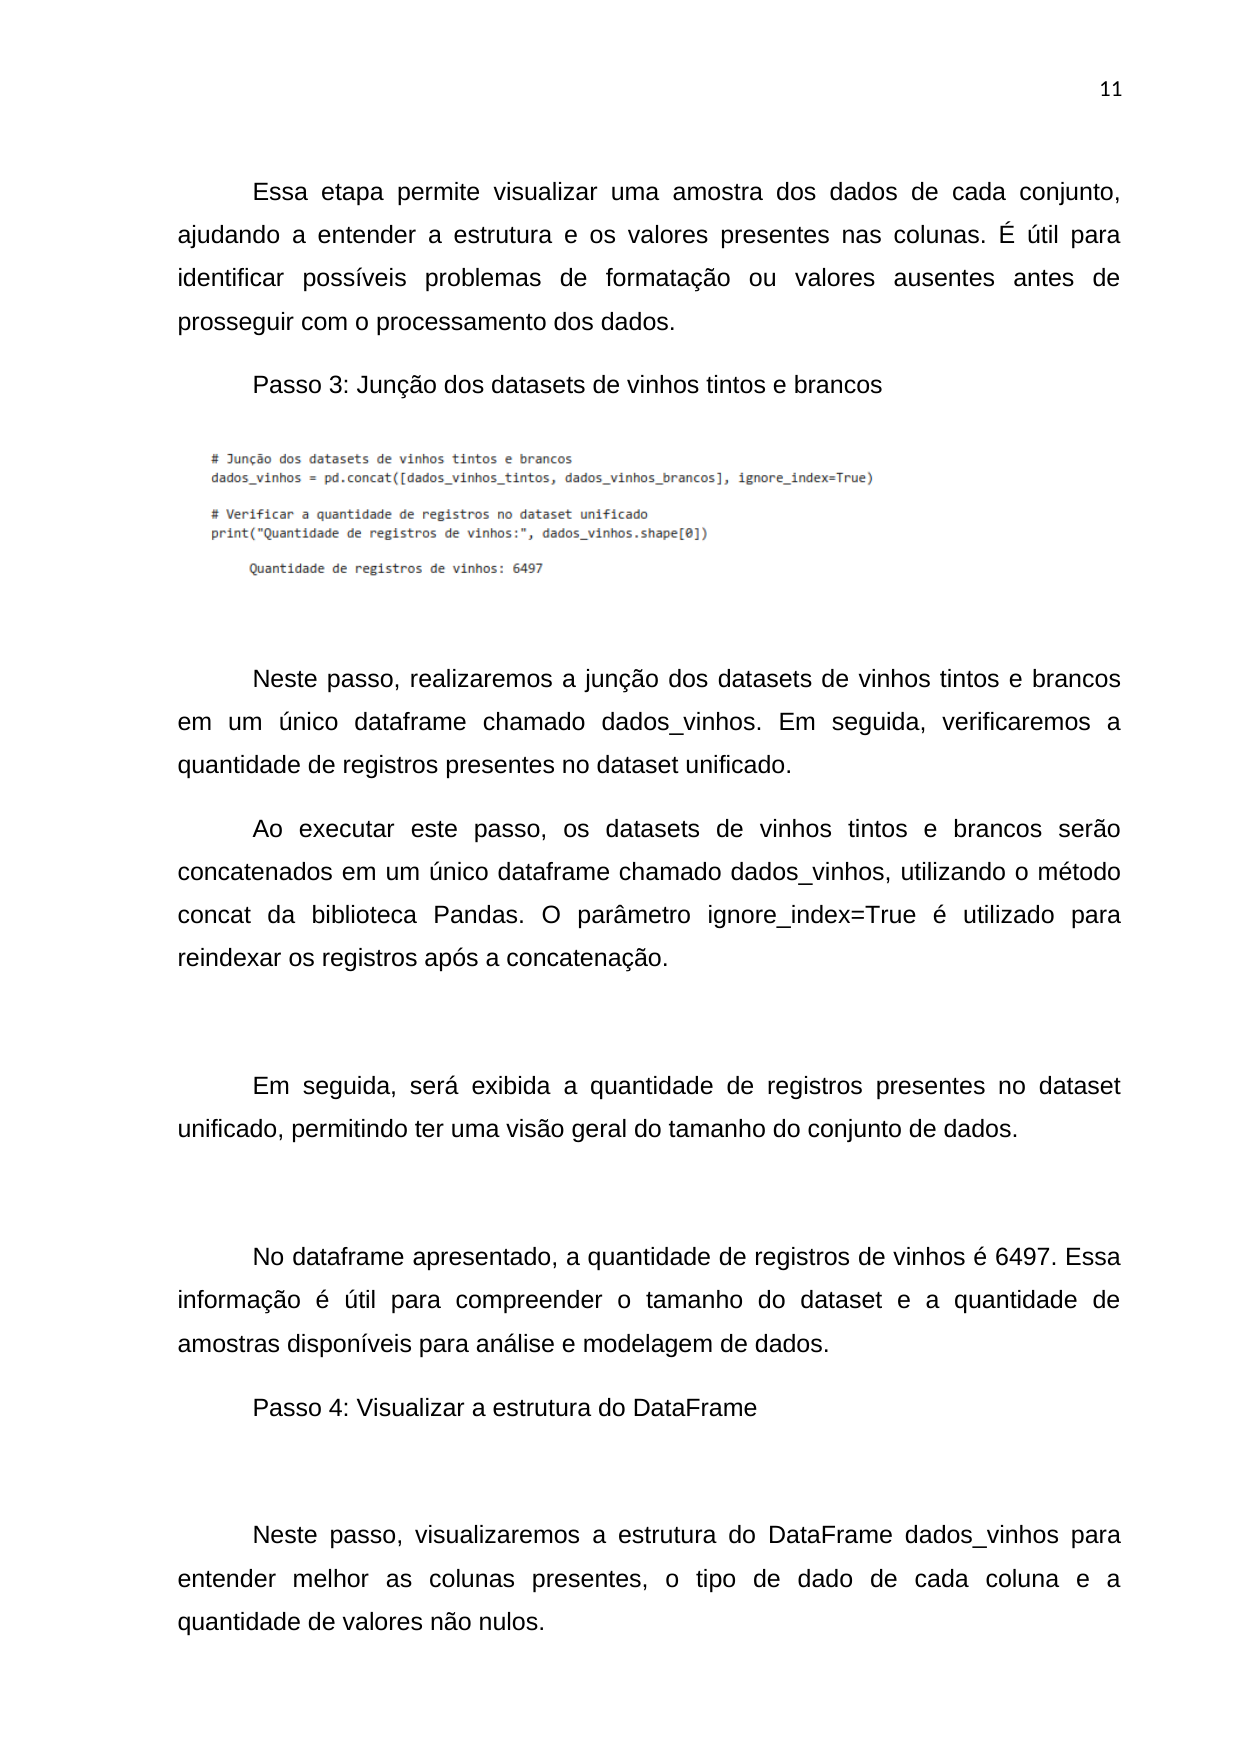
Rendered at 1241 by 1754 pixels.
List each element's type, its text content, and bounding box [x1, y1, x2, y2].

text Ao executar este passo, os datasets de vinhos tintos e brancos serão concatenados em um único dataframe chamado dados_vinhos, utilizando o método concat da biblioteca Pandas. O parâmetro ignore_index=True é utilizado para reindexar os registros após a concatenação. [177, 814, 1122, 972]
text Passo 4: Visualizar a estrutura do DataFrame [177, 1392, 1122, 1421]
text Neste passo, visualizaremos a estrutura do DataFrame dados_vinhos para entender melhor as colunas presentes, o tipo de dado de cada coluna e a quantidade de valores não nulos. [177, 1520, 1122, 1635]
text No dataframe apresentado, a quantidade de registros de vinhos é 6497. Essa informação é útil para compreender o tamanho do dataset e a quantidade de amostras disponíveis para análise e modelagem de dados. [177, 1242, 1122, 1357]
text Essa etapa permite visualizar uma amostra dos dados de cada conjunto, ajudando a entender a estrutura e os valores presentes nas colunas. É útil para identificar possíveis problemas de formatação ou valores ausentes antes de prosseguir com o processamento dos dados. [177, 177, 1122, 335]
text Passo 3: Junção dos datasets de vinhos tintos e brancos [177, 371, 1122, 399]
picture [177, 434, 1123, 586]
text Neste passo, realizaremos a junção dos datasets de vinhos tintos e brancos em um único dataframe chamado dados_vinhos. Em seguida, verificaremos a quantidade de registros presentes no dataset unificado. [177, 664, 1122, 779]
text Em seguida, será exibida a quantidade de registros presentes no dataset unificado, permitindo ter uma visão geral do tamanho do conjunto de dados. [177, 1071, 1122, 1143]
